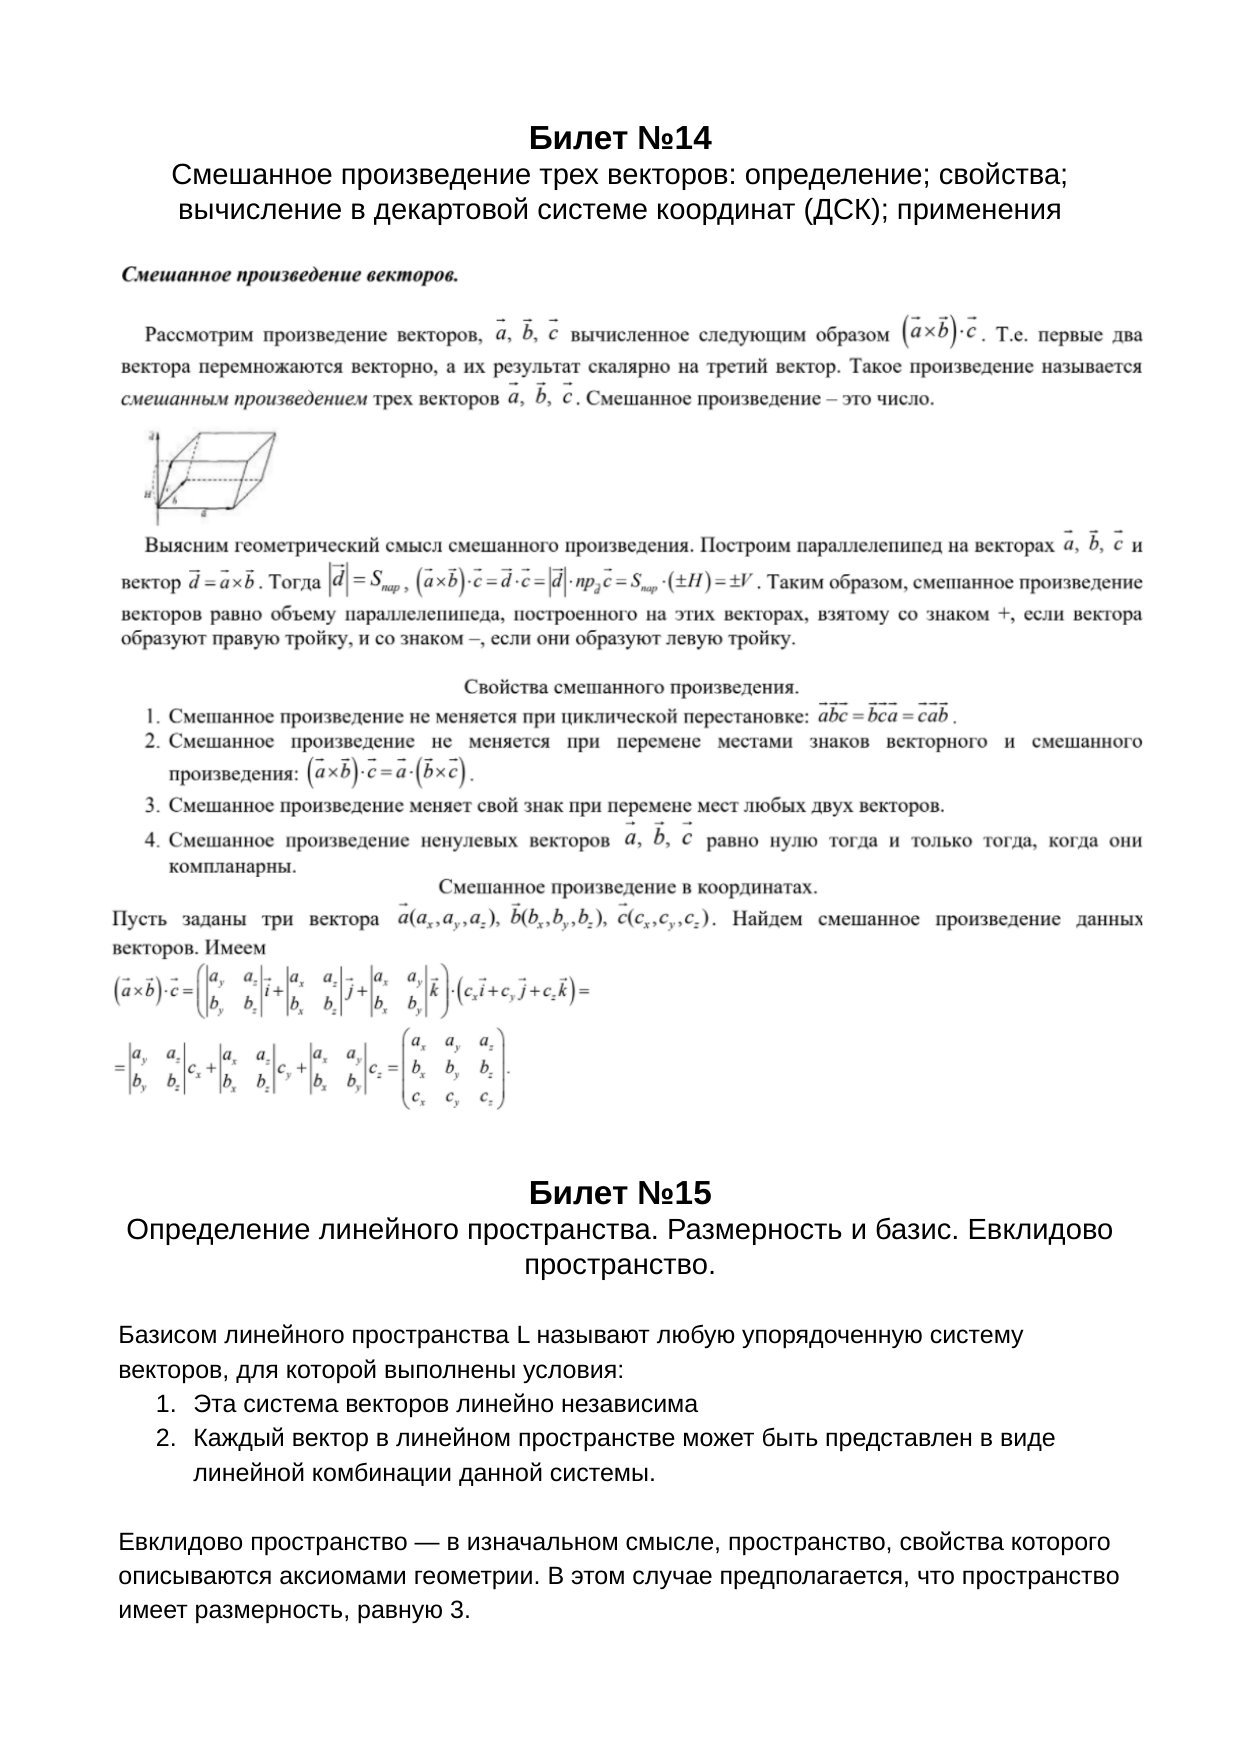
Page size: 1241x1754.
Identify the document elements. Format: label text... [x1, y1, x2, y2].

text Определение линейного пространства. Размерность и базис. Евклидово пространство. [118, 1212, 1122, 1280]
text Евклидово пространство — в изначальном смысле, пространство, свойства которого описываются аксиомами геометрии. В этом случае предполагается, что пространство имеет размерность, равную 3. [118, 1521, 1122, 1624]
list Каждый вектор в линейном пространстве может быть представлен в виде линейной комбинации данной системы. [156, 1418, 1122, 1487]
list Эта система векторов линейно независима [156, 1383, 1122, 1418]
text Смешанное произведение трех векторов: определение; свойства; вычисление в декартовой системе координат (ДСК); применения [118, 157, 1122, 225]
text Билет №14 [118, 118, 1122, 157]
text Базисом линейного пространства L называют любую упорядоченную систему векторов, для которой выполнены условия: [118, 1315, 1122, 1383]
picture [109, 261, 1144, 1110]
text Билет №15 [118, 1173, 1122, 1212]
